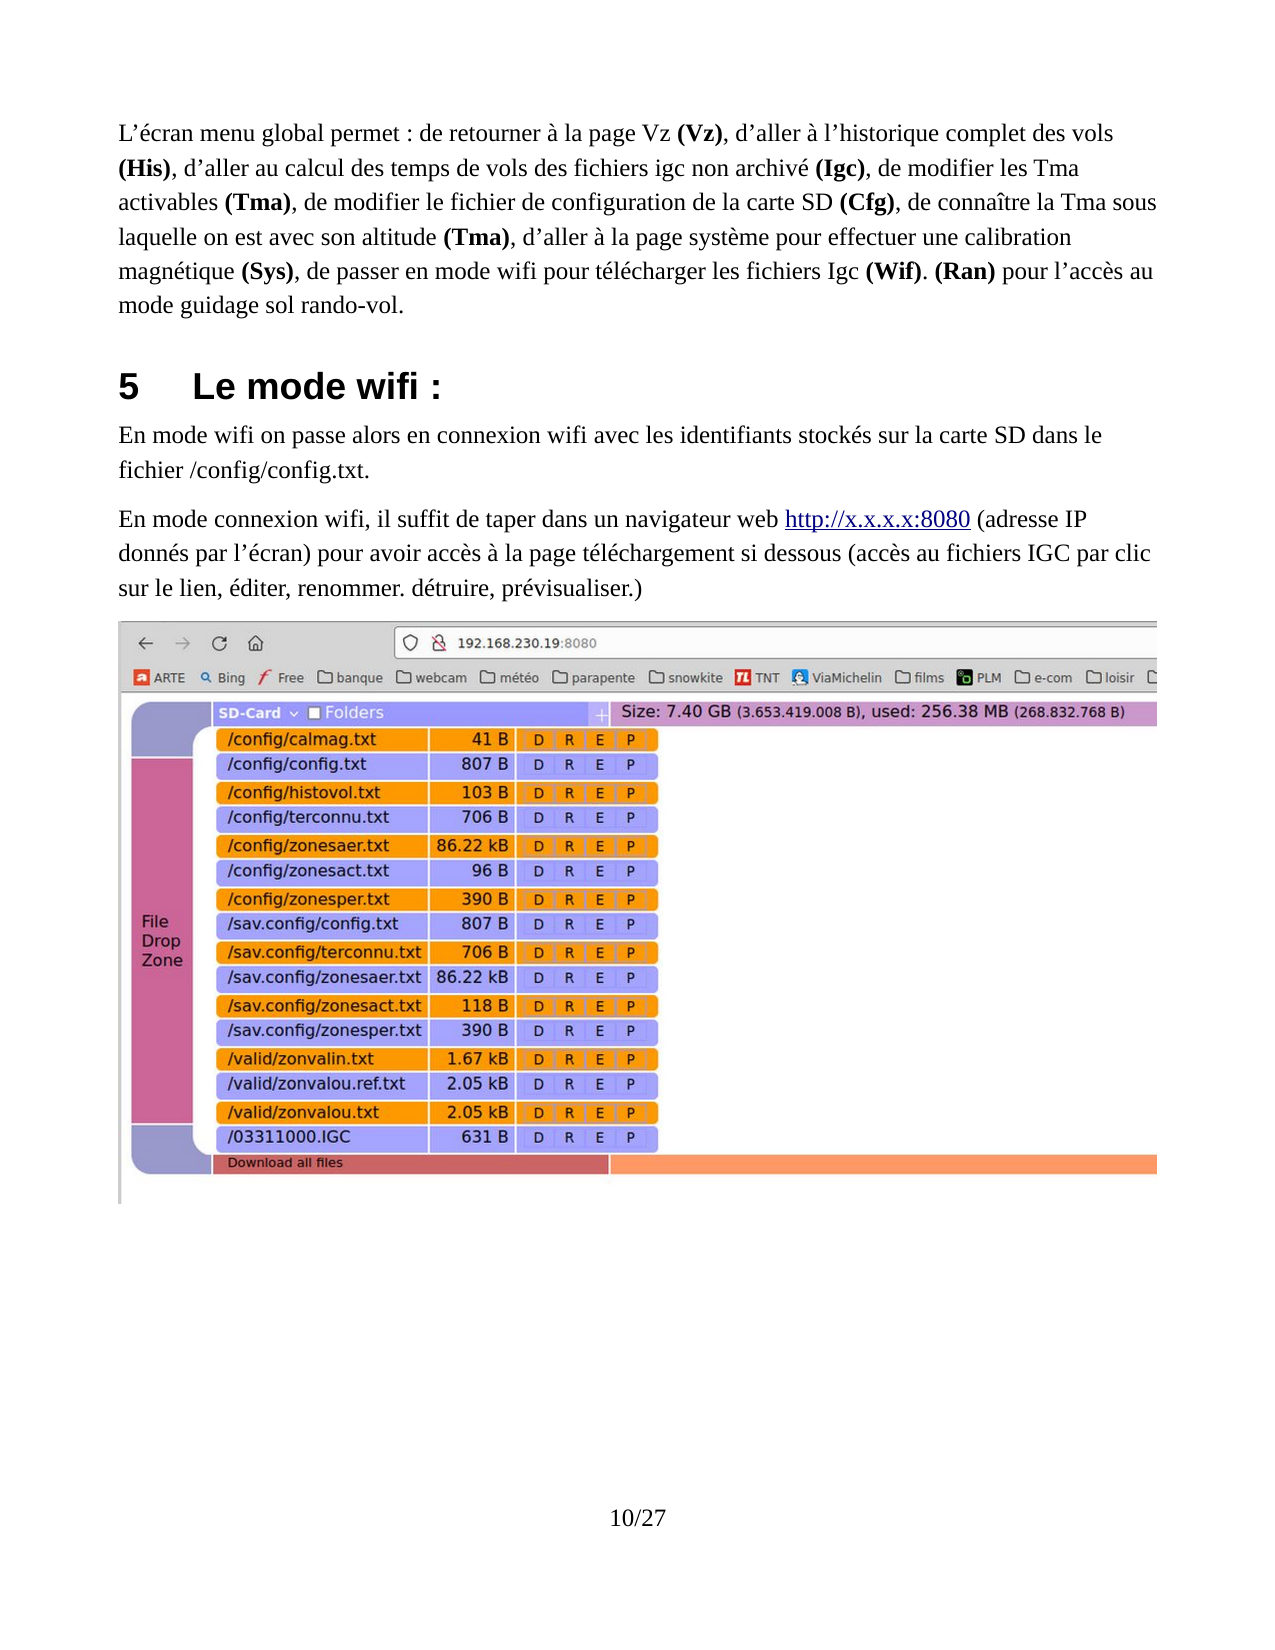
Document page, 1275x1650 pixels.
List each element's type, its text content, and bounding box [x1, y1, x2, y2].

subtitle Le mode wifi : [118, 364, 1157, 408]
text En mode connexion wifi, il suffit de taper dans un navigateur web http://x.x.x.x:8080 (adresse IP donnés par l’écran) pour avoir accès à la page téléchargement si dessous (accès au fichiers IGC par clic sur le lien, éditer, renommer. détruire, prévisualiser.) [118, 504, 1157, 601]
text En mode wifi on passe alors en connexion wifi avec les identifiants stockés sur la carte SD dans le fichier /config/config.txt. [118, 420, 1157, 483]
text L’écran menu global permet : de retourner à la page Vz (Vz), d’aller à l’historique complet des vols (His), d’aller au calcul des temps de vols des fichiers igc non archivé (Igc), de modifier les Tma activables (Tma), de modifier le fichier de configuration de la carte SD (Cfg), de connaître la Tma sous laquelle on est avec son altitude (Tma), d’aller à la page système pour effectuer une calibration magnétique (Sys), de passer en mode wifi pour télécharger les fichiers Igc (Wif). (Ran) pour l’accès au mode guidage sol rando-vol. [118, 118, 1157, 319]
picture [118, 621, 1157, 1204]
